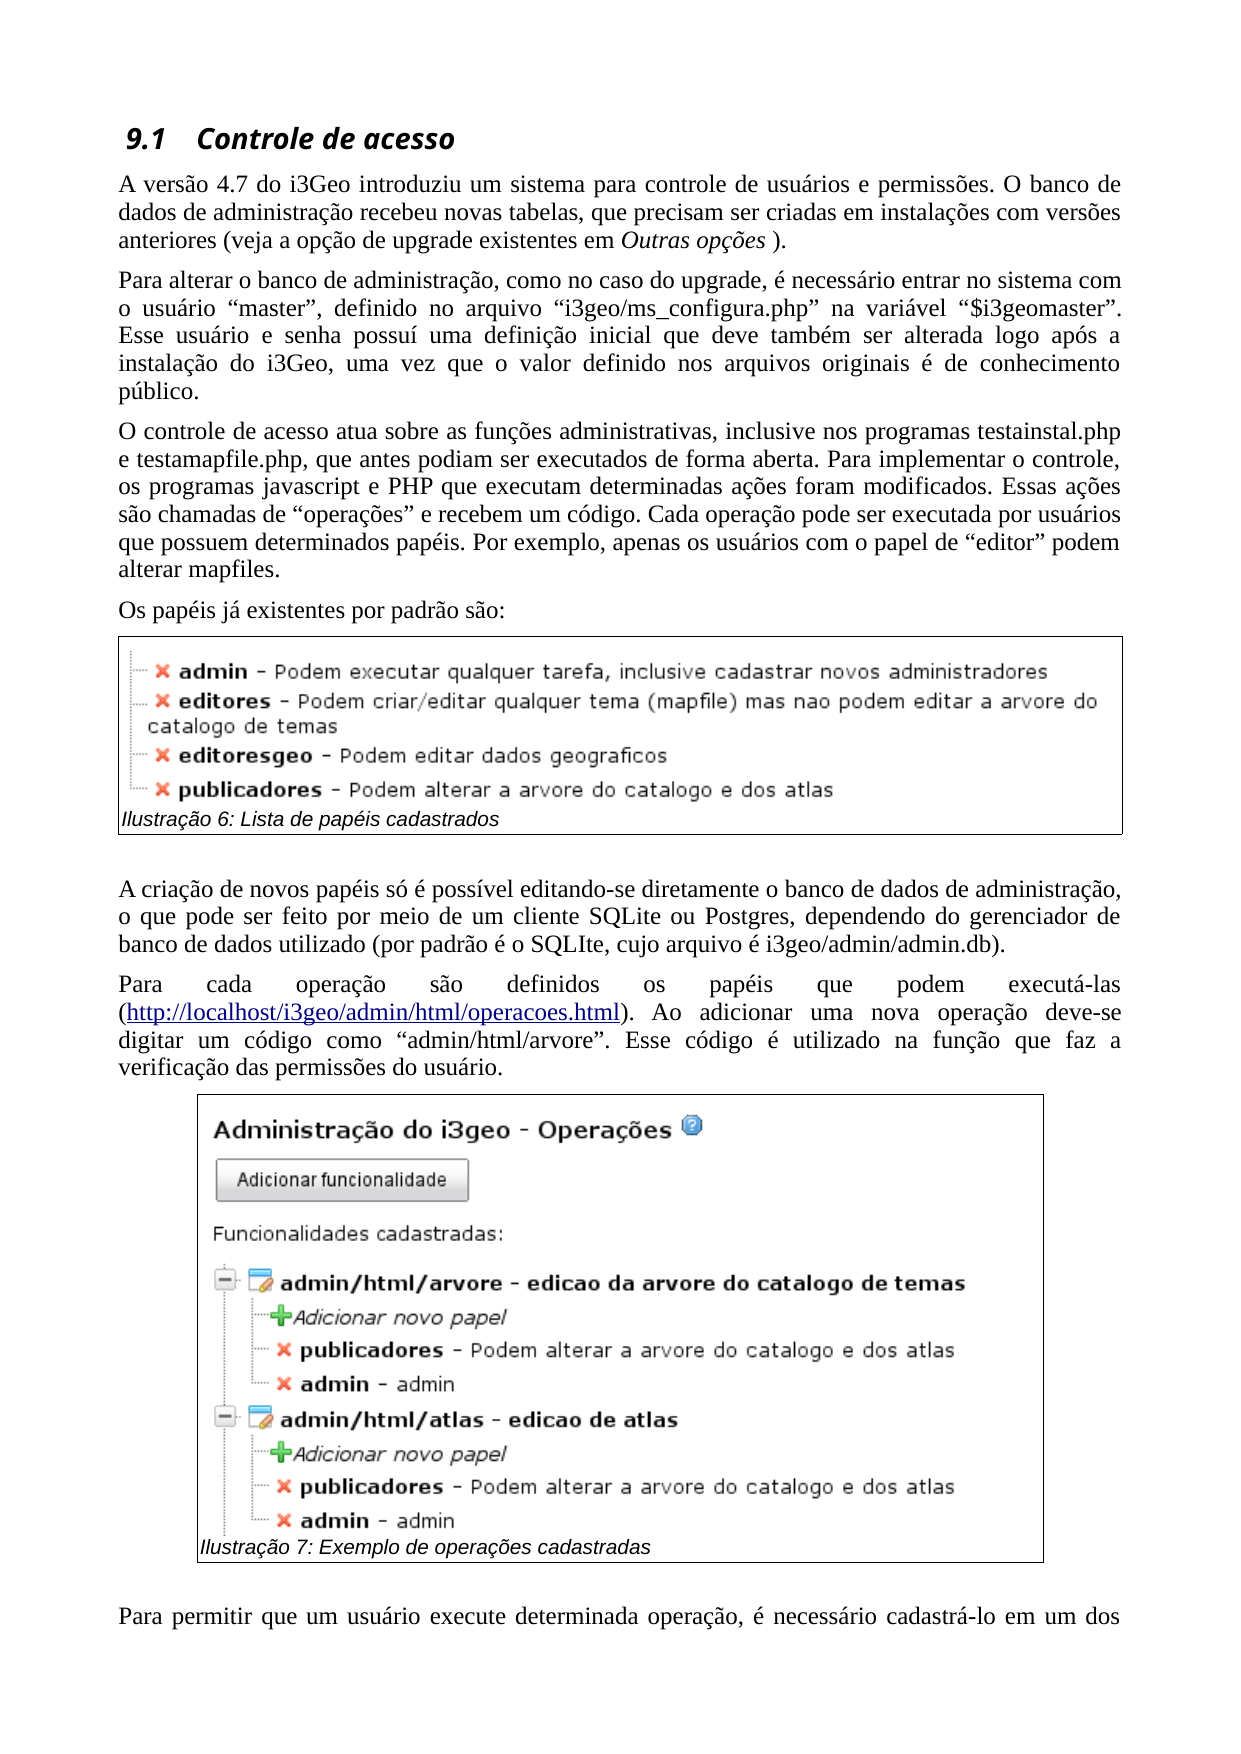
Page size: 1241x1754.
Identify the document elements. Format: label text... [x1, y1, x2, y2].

text Para alterar o banco de administração, como no caso do upgrade, é necessário entrar no sistema com o usuário “master”, definido no arquivo “i3geo/ms_configura.php” na variável “$i3geomaster”. Esse usuário e senha possuí uma definição inicial que deve também ser alterada logo após a instalação do i3Geo, uma vez que o valor definido nos arquivos originais é de conhecimento público. [118, 266, 1122, 404]
picture [199, 1109, 1041, 1536]
text A criação de novos papéis só é possível editando-se diretamente o banco de dados de administração, o que pode ser feito por meio de um cliente SQLite ou Postgres, dependendo do gerenciador de banco de dados utilizado (por padrão é o SQLIte, cujo arquivo é i3geo/admin/admin.db). [118, 875, 1122, 958]
text A versão 4.7 do i3Geo introduziu um sistema para controle de usuários e permissões. O banco de dados de administração recebeu novas tabelas, que precisam ser criadas em instalações com versões anteriores (veja a opção de upgrade existentes em Outras opções ). [118, 170, 1122, 253]
picture [121, 651, 1120, 808]
text Os papéis já existentes por padrão são: [118, 596, 1122, 623]
text Ilustração 7: Exemplo de operações cadastradas [199, 1536, 1040, 1559]
text O controle de acesso atua sobre as funções administrativas, inclusive nos programas testainstal.php e testamapfile.php, que antes podiam ser executados de forma aberta. Para implementar o controle, os programas javascript e PHP que executam determinadas ações foram modificados. Essas ações são chamadas de “operações” e recebem um código. Cada operação pode ser executada por usuários que possuem determinados papéis. Por exemplo, apenas os usuários com o papel de “editor” podem alterar mapfiles. [118, 417, 1122, 583]
text Para cada operação são definidos os papéis que podem executá-las (http://localhost/i3geo/admin/html/operacoes.html). Ao adicionar uma nova operação deve-se digitar um código como “admin/html/arvore”. Esse código é utilizado na função que faz a verificação das permissões do usuário. [118, 970, 1122, 1081]
subtitle Controle de acesso [118, 118, 1122, 158]
text Para permitir que um usuário execute determinada operação, é necessário cadastrá-lo em um dos [118, 1602, 1122, 1630]
text Ilustração 6: Lista de papéis cadastrados [121, 808, 1119, 831]
